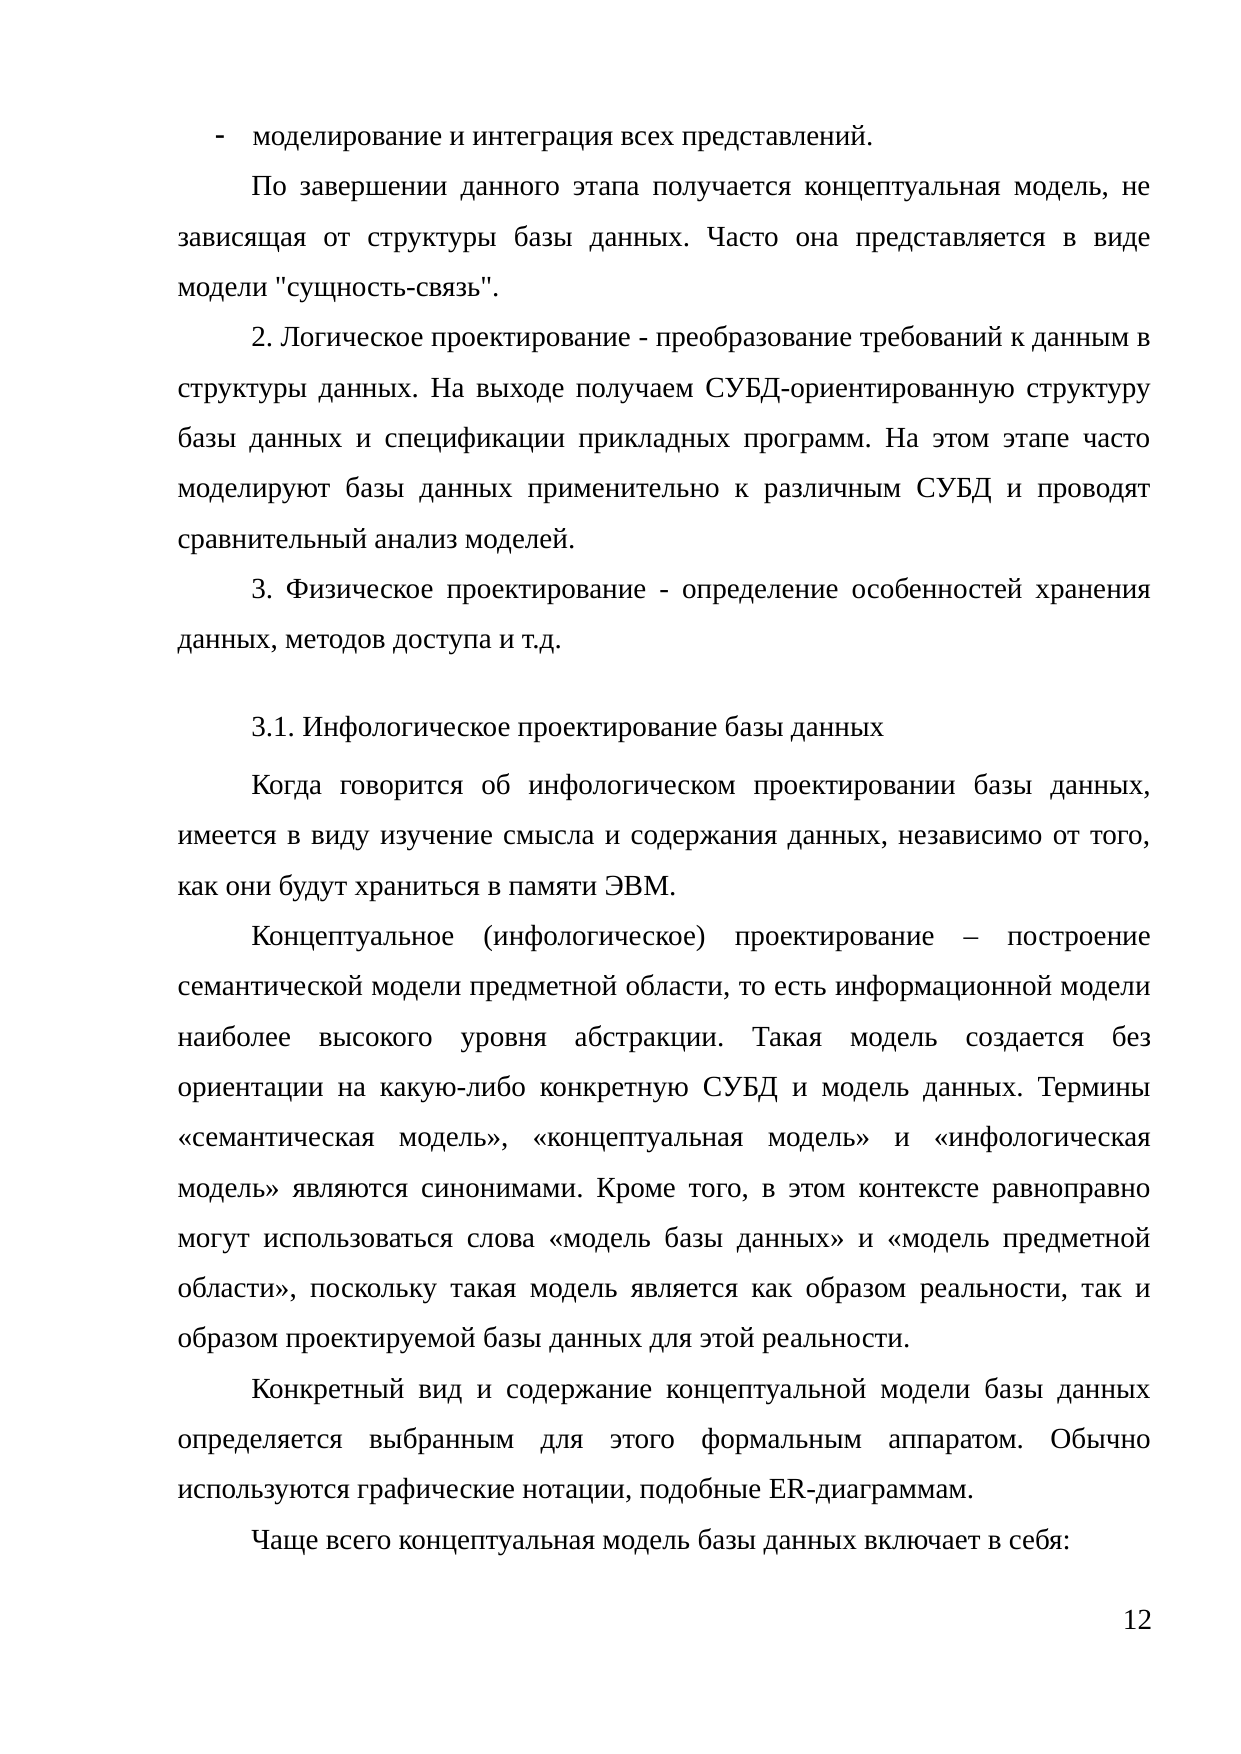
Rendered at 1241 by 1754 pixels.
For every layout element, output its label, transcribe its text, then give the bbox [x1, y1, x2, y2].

subtitle 3.1. Инфологическое проектирование базы данных [177, 709, 1152, 742]
text 2. Логическое проектирование - преобразование требований к данным в структуры данных. На выходе получаем СУБД-ориентированную структуру базы данных и спецификации прикладных программ. На этом этапе часто моделируют базы данных применительно к различным СУБД и проводят сравнительный анализ моделей. [177, 319, 1152, 554]
text 3. Физическое проектирование - определение особенностей хранения данных, методов доступа и т.д. [177, 571, 1152, 655]
list моделирование и интеграция всех представлений. [215, 118, 1152, 152]
text Чаще всего концептуальная модель базы данных включает в себя: [177, 1522, 1152, 1555]
text Когда говорится об инфологическом проектировании базы данных, имеется в виду изучение смысла и содержания данных, независимо от того, как они будут храниться в памяти ЭВМ. [177, 767, 1152, 901]
text По завершении данного этапа получается концептуальная модель, не зависящая от структуры базы данных. Часто она представляется в виде модели "сущность-связь". [177, 168, 1152, 303]
text Конкретный вид и содержание концептуальной модели базы данных определяется выбранным для этого формальным аппаратом. Обычно используются графические нотации, подобные ER-диаграммам. [177, 1371, 1152, 1505]
text Концептуальное (инфологическое) проектирование – построение семантической модели предметной области, то есть информационной модели наиболее высокого уровня абстракции. Такая модель создается без ориентации на какую-либо конкретную СУБД и модель данных. Термины «семантическая модель», «концептуальная модель» и «инфологическая модель» являются синонимами. Кроме того, в этом контексте равноправно могут использоваться слова «модель базы данных» и «модель предметной области», поскольку такая модель является как образом реальности, так и образом проектируемой базы данных для этой реальности. [177, 918, 1152, 1354]
